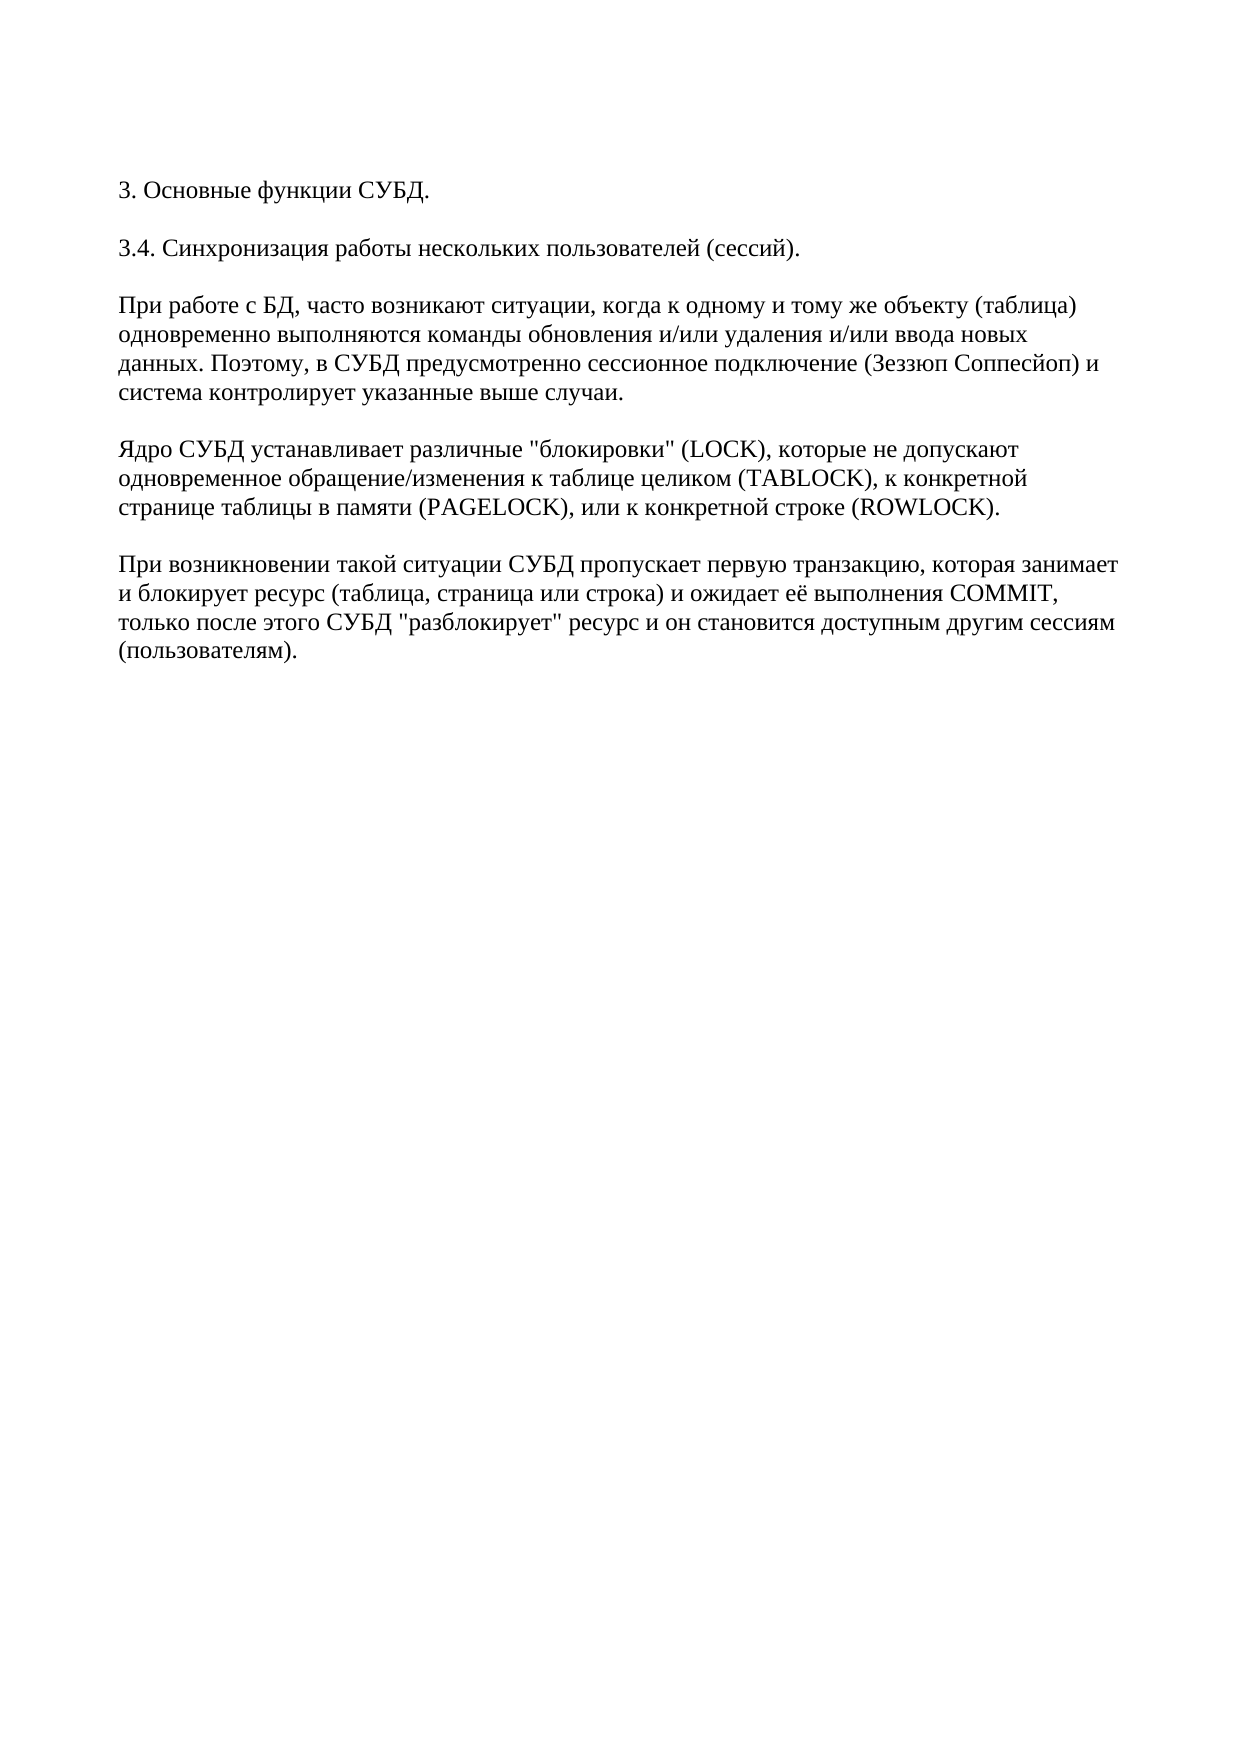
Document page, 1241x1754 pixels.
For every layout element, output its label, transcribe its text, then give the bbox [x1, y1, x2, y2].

text Ядро СУБД устанавливает различные "блокировки" (LOCK), которые не допускают одновременное обращение/изменения к таблице целиком (TABLOCK), к конкретной [118, 434, 1122, 492]
text При работе с БД, часто возникают ситуации, когда к одному и тому же объекту (таблица) одновременно выполняются команды обновления и/или удаления и/или ввода новых [118, 291, 1122, 348]
text При возникновении такой ситуации СУБД пропускает первую транзакцию, которая занимает и блокирует ресурс (таблица, страница или строка) и ожидает её выполнения COMMIT, только после этого СУБД "разблокирует" ресурс и он становится доступным другим сессиям (пользователям). [118, 549, 1122, 664]
text 3.4. Синхронизация работы нескольких пользователей (сессий). [118, 233, 1122, 262]
text 3. Основные функции СУБД. [118, 176, 1122, 204]
text странице таблицы в памяти (PAGELOCK), или к конкретной строке (ROWLOCK). [118, 492, 1122, 521]
text данных. Поэтому, в СУБД предусмотренно сессионное подключение (Зеззюп Соппесйоп) и система контролирует указанные выше случаи. [118, 348, 1122, 406]
